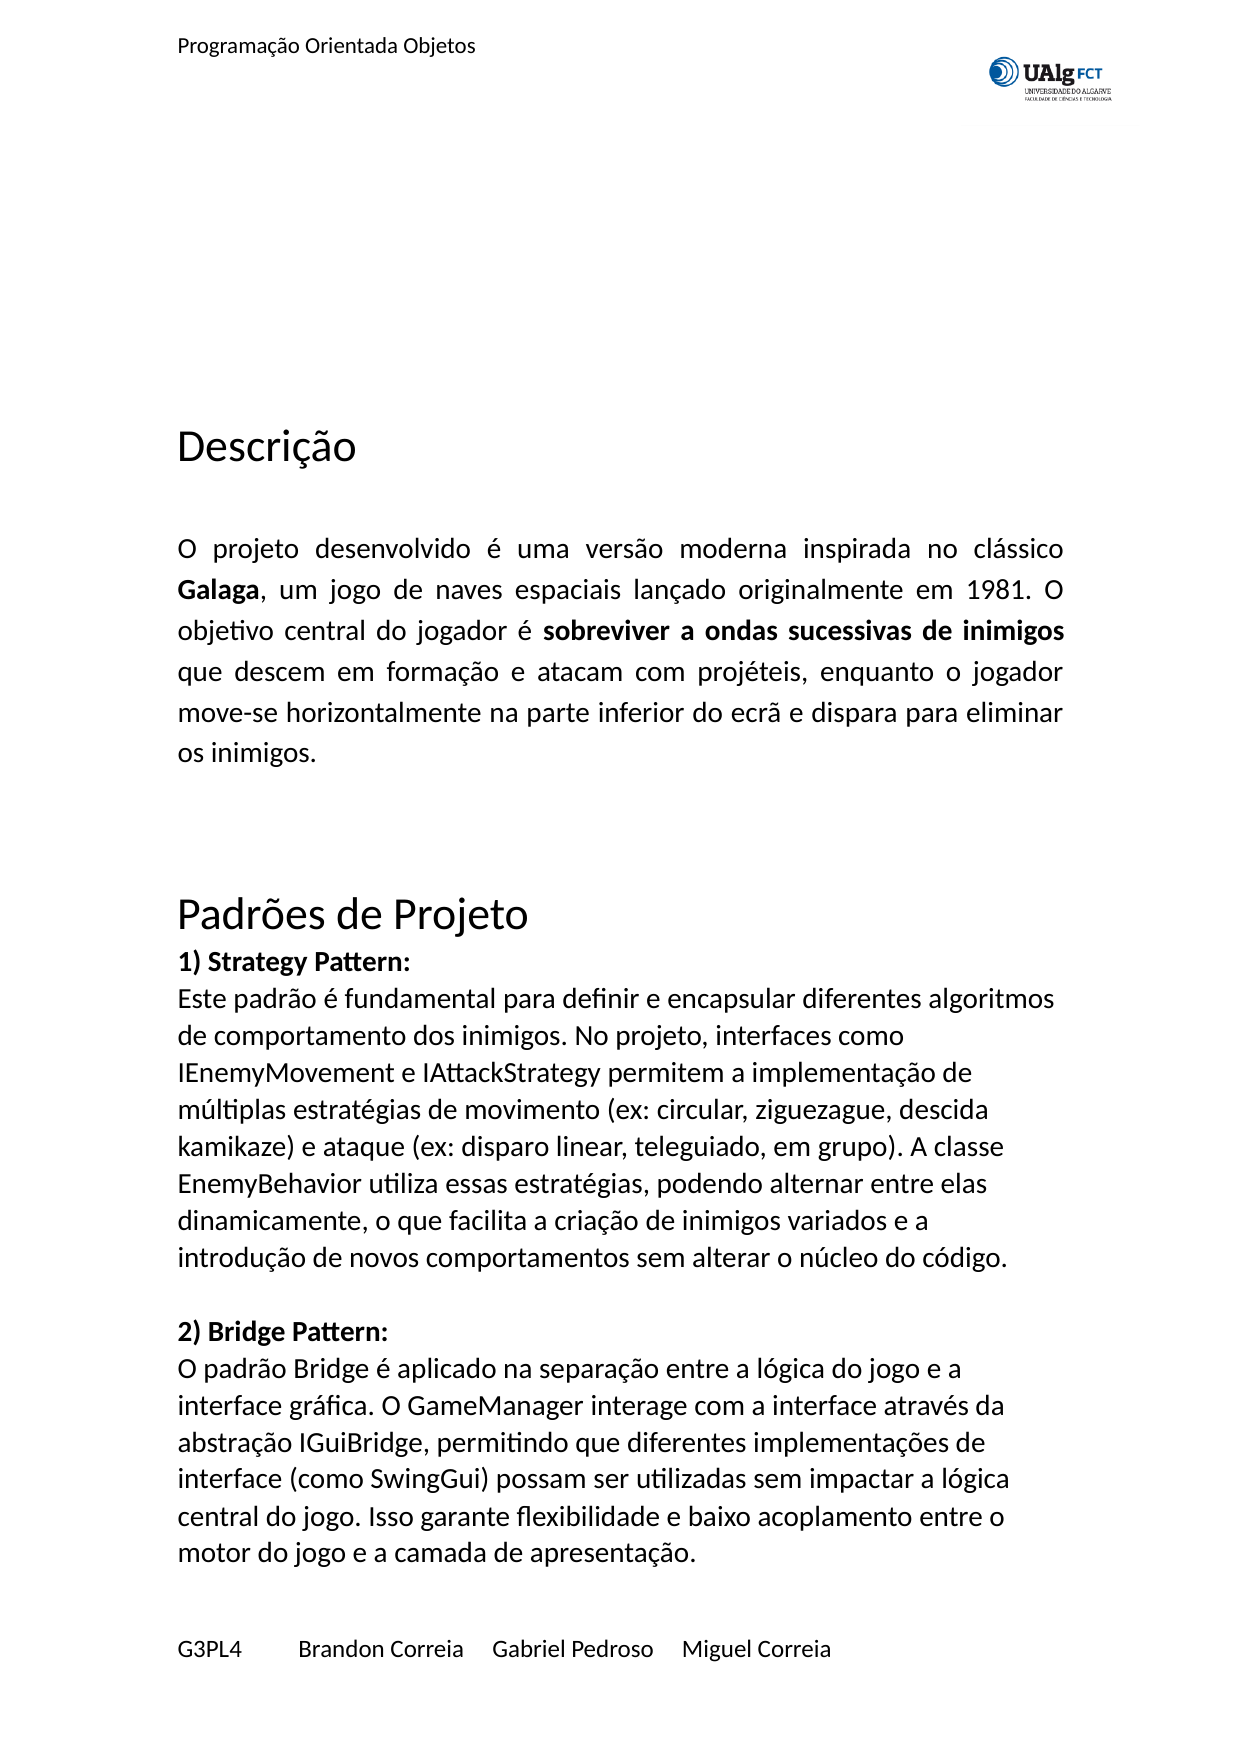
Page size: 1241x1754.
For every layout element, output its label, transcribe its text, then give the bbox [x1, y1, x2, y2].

text O projeto desenvolvido é uma versão moderna inspirada no clássico Galaga, um jogo de naves espaciais lançado originalmente em 1981. O objetivo central do jogador é sobreviver a ondas sucessivas de inimigos que descem em formação e atacam com projéteis, enquanto o jogador move-se horizontalmente na parte inferior do ecrã e dispara para eliminar os inimigos. [177, 530, 1065, 770]
text O padrão Bridge é aplicado na separação entre a lógica do jogo e a interface gráfica. O GameManager interage com a interface através da abstração IGuiBridge, permitindo que diferentes implementações de interface (como SwingGui) possam ser utilizadas sem impactar a lógica central do jogo. Isso garante flexibilidade e baixo acoplamento entre o motor do jogo e a camada de apresentação. [177, 1350, 1064, 1570]
subtitle Padrões de Projeto [177, 885, 1064, 941]
text 1) Strategy Pattern: [177, 943, 1064, 978]
text Este padrão é fundamental para definir e encapsular diferentes algoritmos de comportamento dos inimigos. No projeto, interfaces como IEnemyMovement e IAttackStrategy permitem a implementação de múltiplas estratégias de movimento (ex: circular, ziguezague, descida kamikaze) e ataque (ex: disparo linear, teleguiado, em grupo). A classe EnemyBehavior utiliza essas estratégias, podendo alternar entre elas dinamicamente, o que facilita a criação de inimigos variados e a introdução de novos comportamentos sem alterar o núcleo do código. [177, 980, 1064, 1274]
text 2) Bridge Pattern: [177, 1313, 1064, 1348]
subtitle Descrição [177, 417, 1064, 473]
